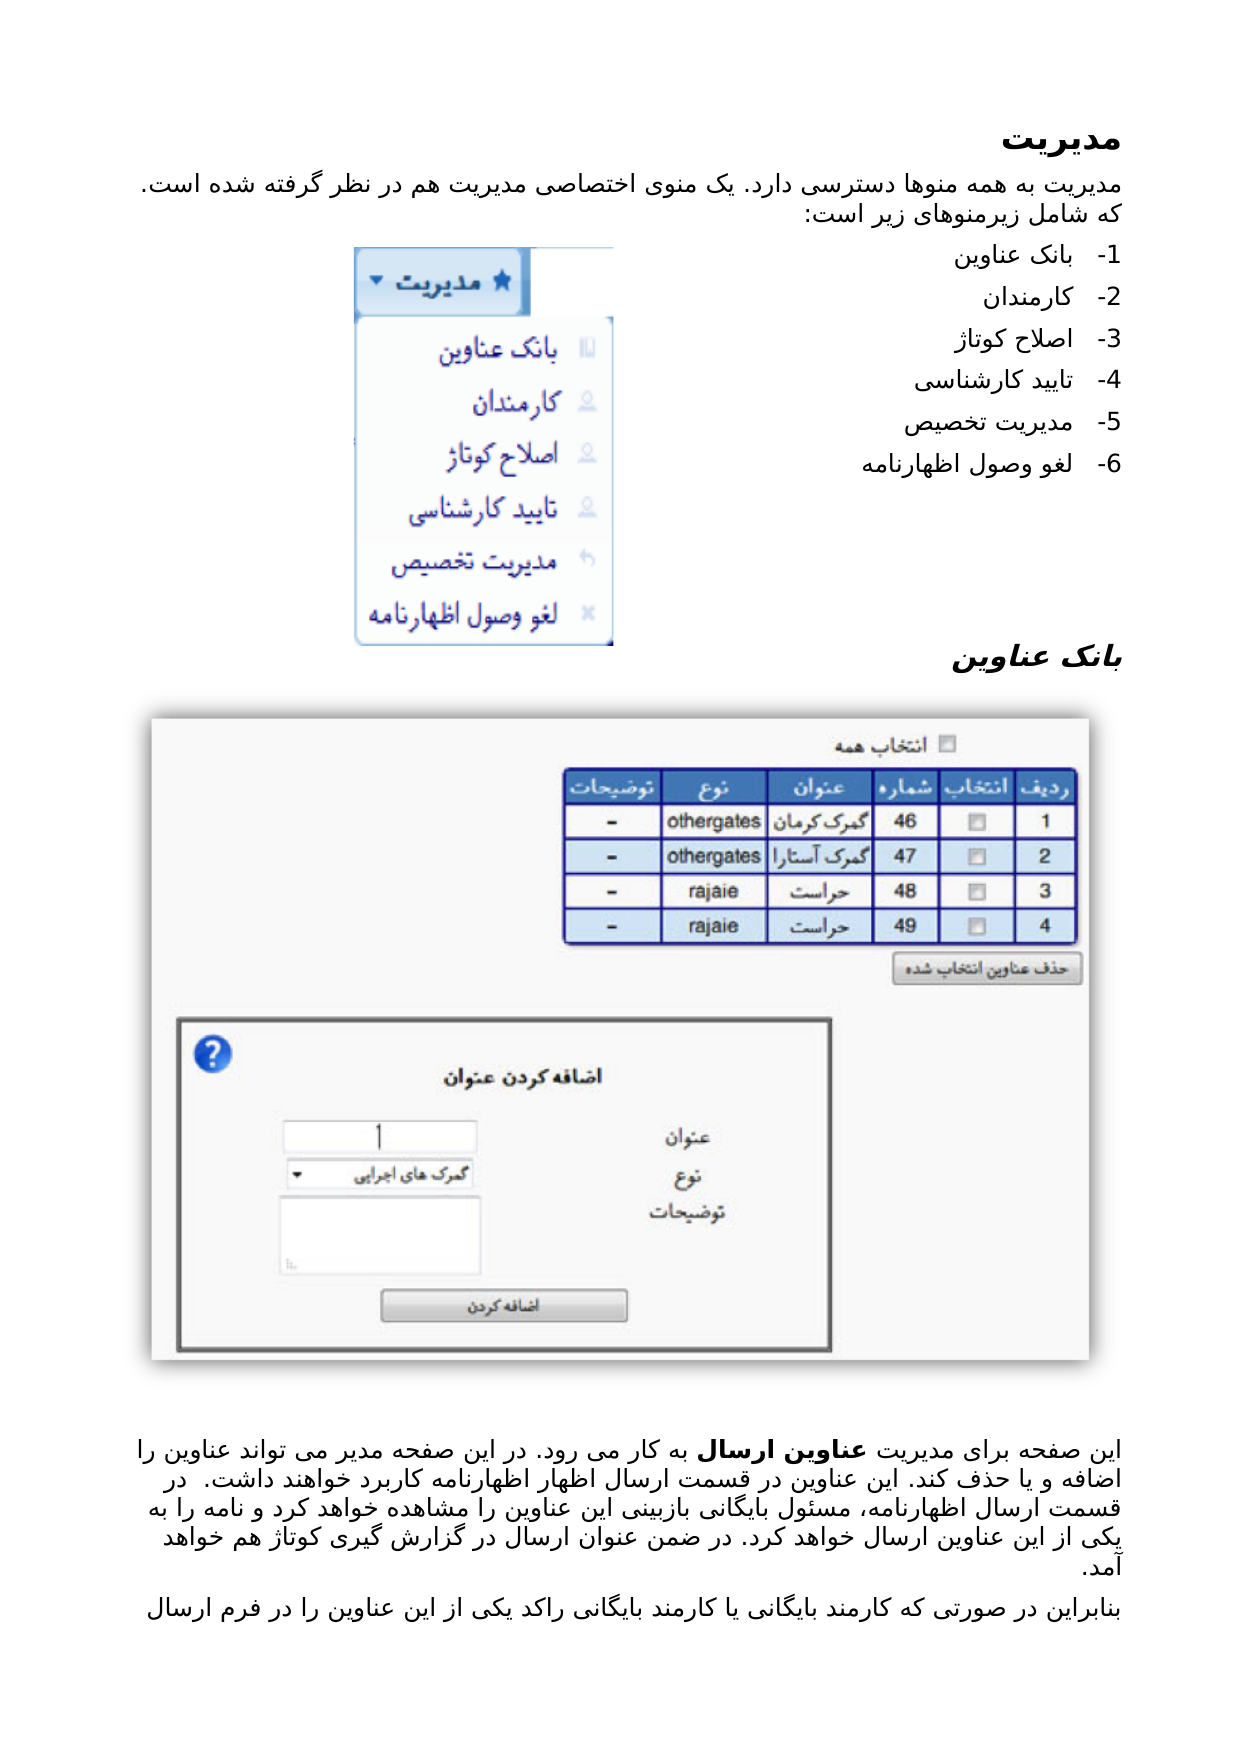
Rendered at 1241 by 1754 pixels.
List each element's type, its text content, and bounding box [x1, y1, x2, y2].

picture [353, 247, 614, 646]
text 3- اصلاح کوتاژ [614, 324, 1122, 353]
text [118, 282, 353, 311]
text [118, 449, 353, 478]
text بنابراین در صورتی که کارمند بایگانی یا کارمند بایگانی راکد یکی از این عناوین را در فرم ارسال [118, 1593, 1122, 1622]
text این صفحه برای مدیریت عناوین ارسال به کار می رود. در این صفحه مدیر می تواند عناوین را اضافه و یا حذف کند. این عناوین در قسمت ارسال اظهار اظهارنامه کاربرد خواهند داشت. در قسمت ارسال اظهارنامه، مسئول بایگانی بازبینی این عناوین را مشاهده خواهد کرد و نامه را به یکی از این عناوین ارسال خواهد کرد. در ضمن عنوان ارسال در گزارش گیری کوتاژ هم خواهد آمد. [118, 1435, 1122, 1581]
subtitle بانک عناوین [118, 639, 1122, 673]
text 1- بانک عناوین [118, 241, 1122, 270]
text 5- مدیریت تخصیص [614, 407, 1122, 436]
subtitle مدیریت [118, 118, 1122, 157]
text 4- تایید کارشناسی [614, 366, 1122, 395]
text [118, 366, 353, 395]
text 2- کارمندان [614, 282, 1122, 311]
picture [118, 685, 1123, 1394]
text 6- لغو وصول اظهارنامه [614, 449, 1122, 478]
text مدیریت به همه منوها دسترسی دارد. یک منوی اختصاصی مدیریت هم در نظر گرفته شده است. که شامل زیرمنوهای زیر است: [118, 170, 1122, 228]
text [118, 324, 353, 353]
text [118, 407, 353, 436]
